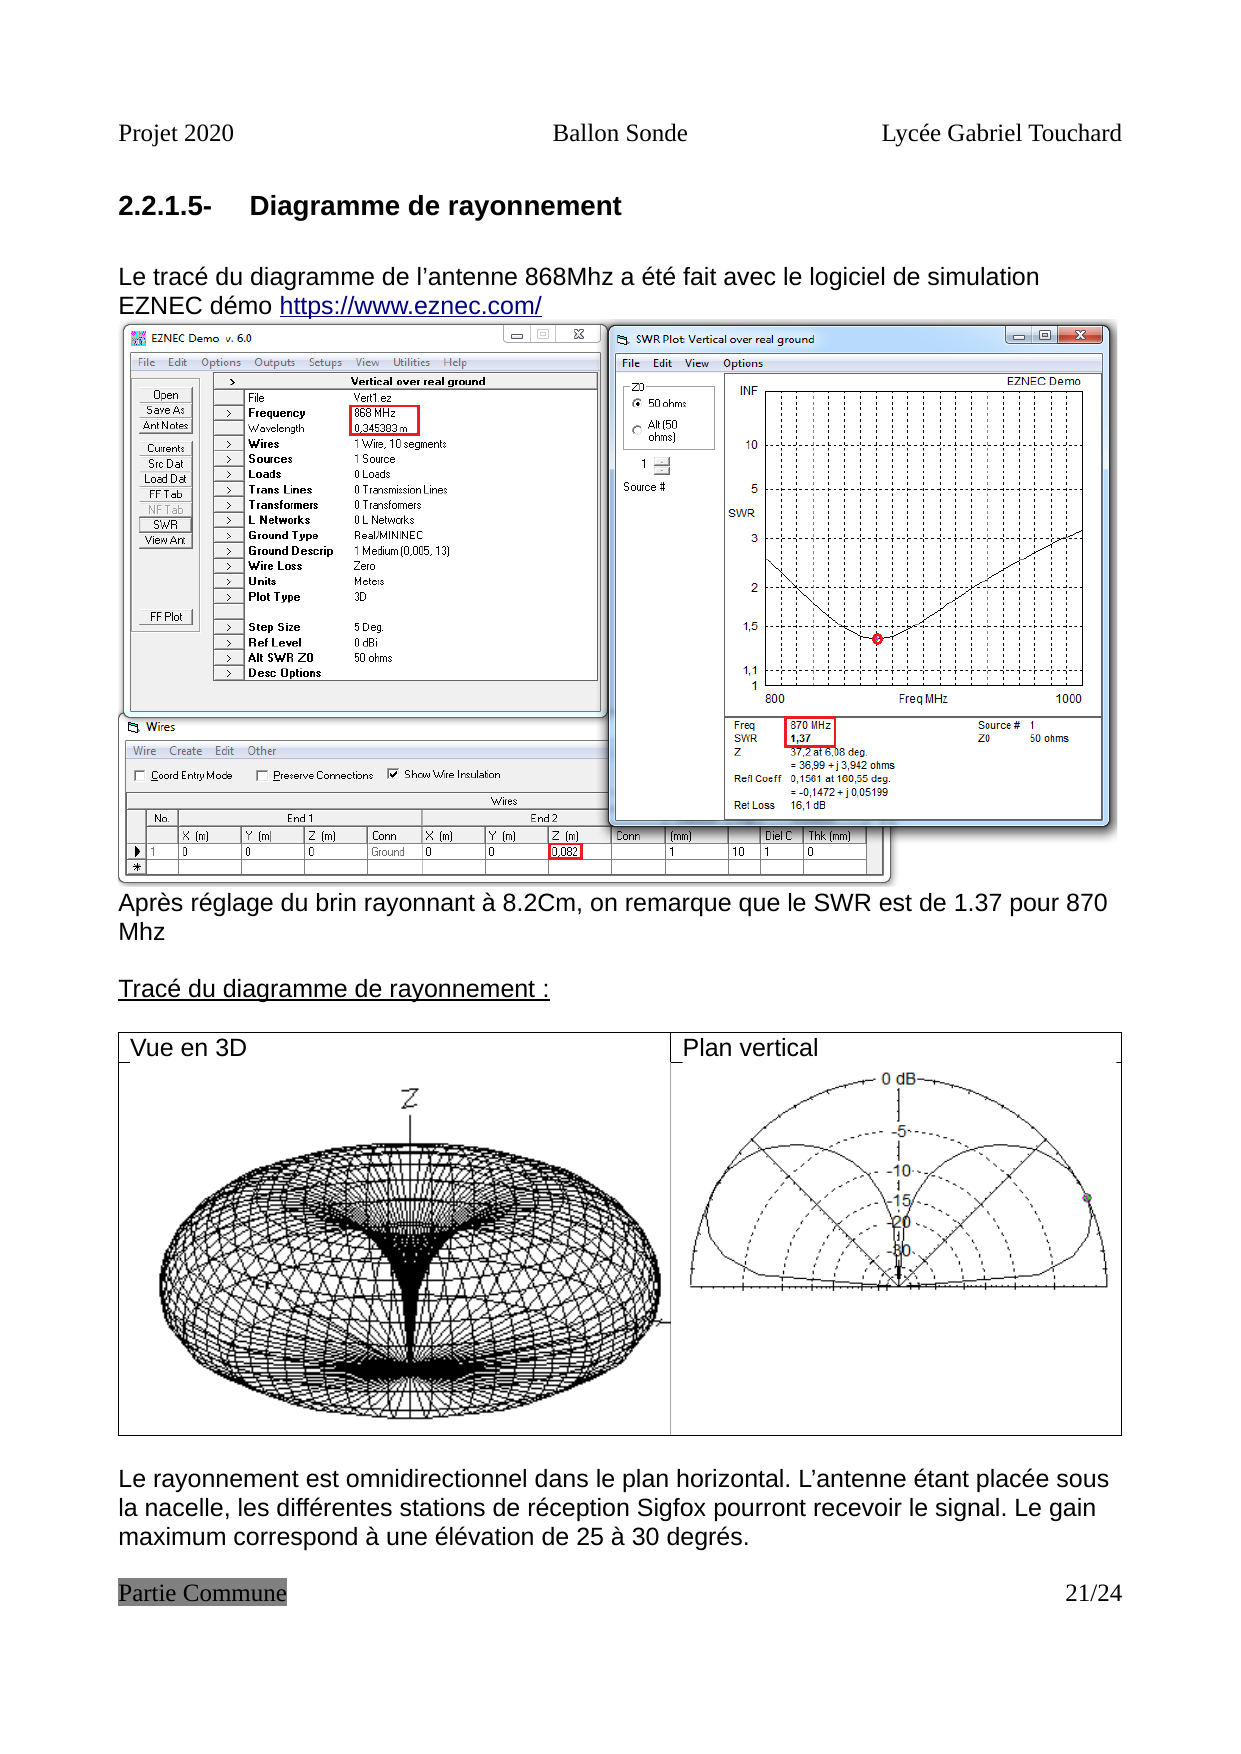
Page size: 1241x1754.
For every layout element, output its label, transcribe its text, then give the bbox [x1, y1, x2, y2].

table_cell [119, 1063, 130, 1434]
subtitle Diagramme de rayonnement [118, 189, 1122, 221]
text Le tracé du diagramme de l’antenne 868Mhz a été fait avec le logiciel de simulation EZNEC démo https://www.eznec.com/ [118, 262, 1122, 319]
table_header Plan vertical [671, 1033, 1121, 1062]
table_header Vue en 3D [119, 1033, 670, 1062]
table_cell [671, 1063, 1121, 1434]
picture [118, 319, 1118, 887]
text Le rayonnement est omnidirectionnel dans le plan horizontal. L’antenne étant placée sous la nacelle, les différentes stations de réception Sigfox pourront recevoir le signal. Le gain maximum correspond à une élévation de 25 à 30 degrés. [118, 1464, 1122, 1551]
text Après réglage du brin rayonnant à 8.2Cm, on remarque que le SWR est de 1.37 pour 870 Mhz [118, 888, 1122, 946]
text Tracé du diagramme de rayonnement : [118, 974, 1122, 1003]
